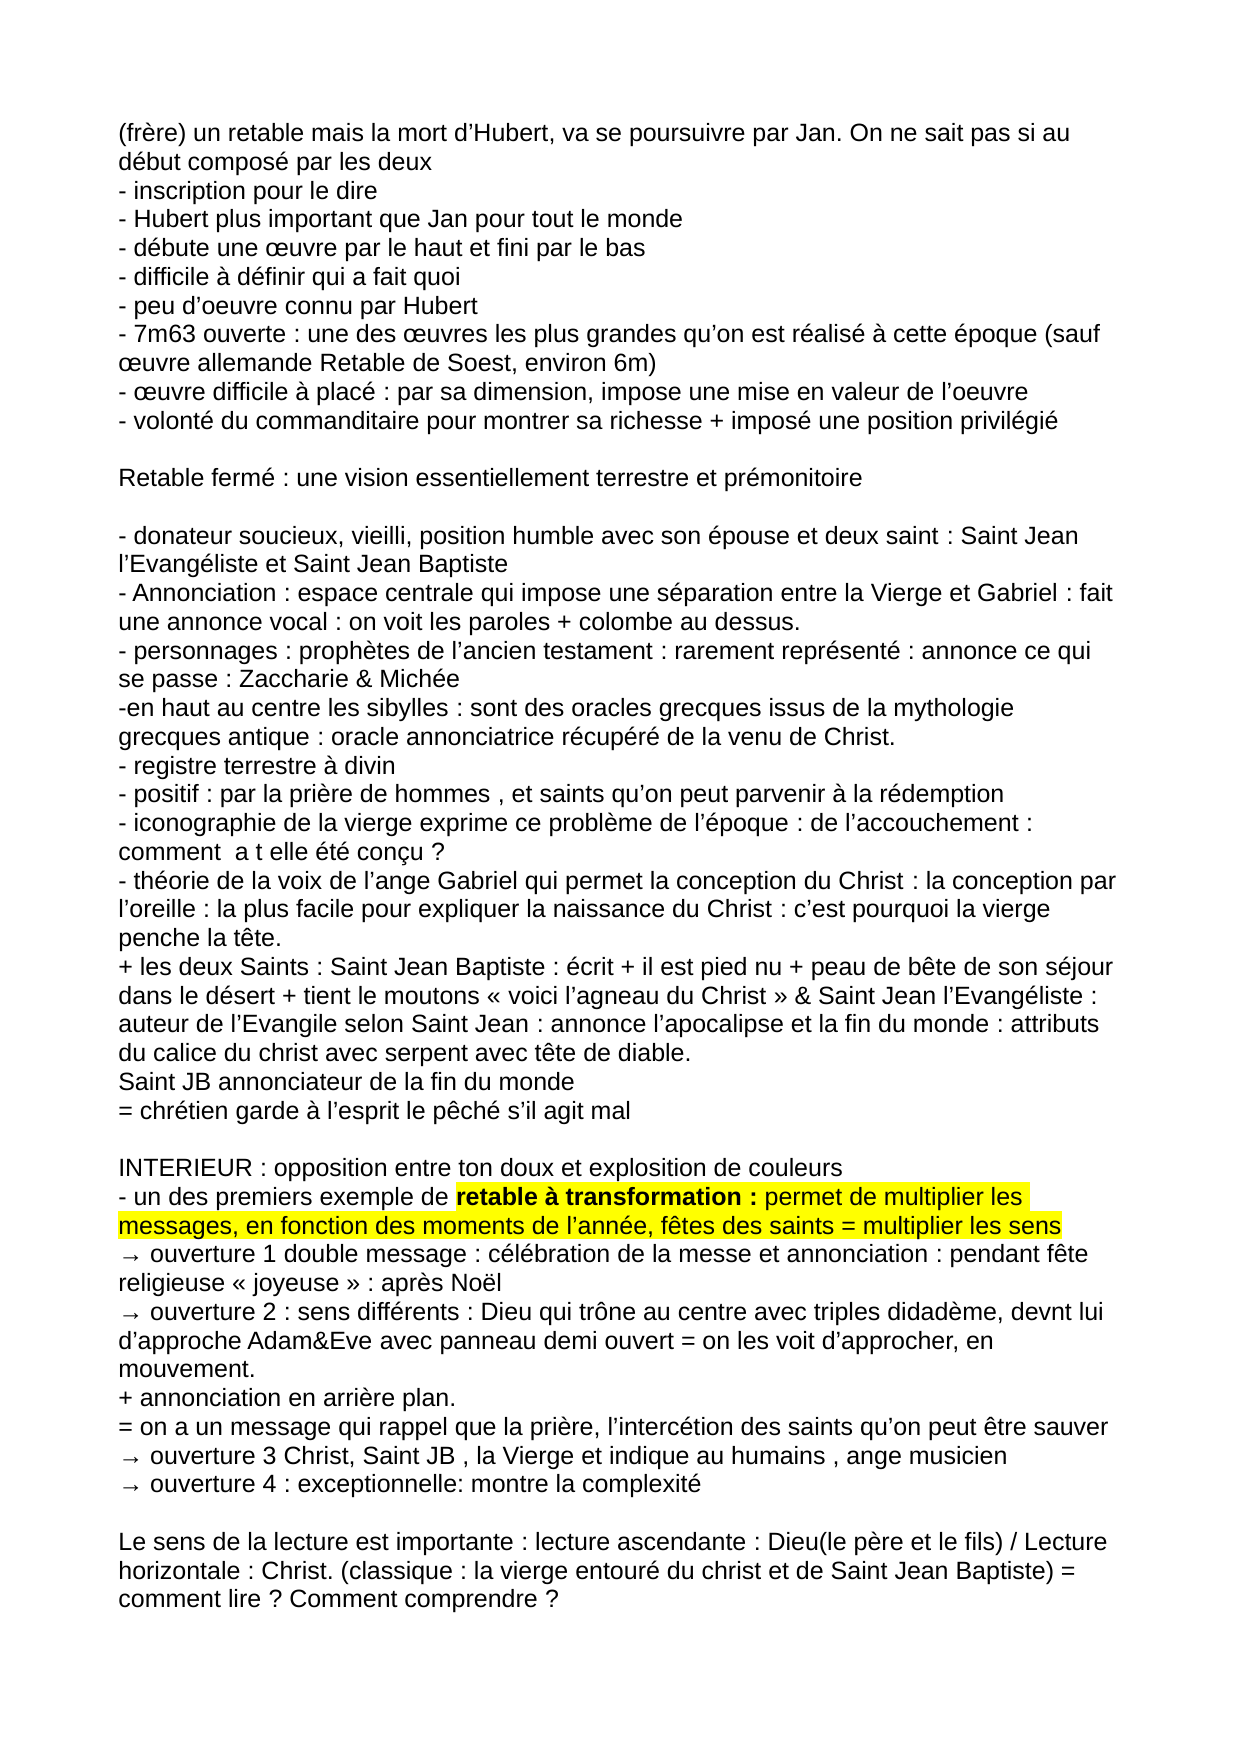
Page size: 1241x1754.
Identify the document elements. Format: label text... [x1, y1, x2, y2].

text - inscription pour le dire [118, 176, 1122, 204]
text - 7m63 ouverte : une des œuvres les plus grandes qu’on est réalisé à cette époque (sauf œuvre allemande Retable de Soest, environ 6m) [118, 319, 1122, 377]
text - Hubert plus important que Jan pour tout le monde [118, 204, 1122, 233]
text INTERIEUR : opposition entre ton doux et explosition de couleurs [118, 1153, 1122, 1182]
text - iconographie de la vierge exprime ce problème de l’époque : de l’accouchement : comment a t elle été conçu ? [118, 808, 1122, 866]
text - un des premiers exemple de retable à transformation : permet de multiplier les messages, en fonction des moments de l’année, fêtes des saints = multiplier les sens [118, 1182, 1122, 1239]
text -en haut au centre les sibylles : sont des oracles grecques issus de la mythologie grecques antique : oracle annonciatrice récupéré de la venu de Christ. [118, 693, 1122, 751]
text - débute une œuvre par le haut et fini par le bas [118, 233, 1122, 262]
text - peu d’oeuvre connu par Hubert [118, 291, 1122, 319]
text = on a un message qui rappel que la prière, l’intercétion des saints qu’on peut être sauver [118, 1412, 1122, 1441]
text - donateur soucieux, vieilli, position humble avec son épouse et deux saint : Saint Jean l’Evangéliste et Saint Jean Baptiste [118, 521, 1122, 578]
text - théorie de la voix de l’ange Gabriel qui permet la conception du Christ : la conception par l’oreille : la plus facile pour expliquer la naissance du Christ : c’est pourquoi la vierge penche la tête. [118, 866, 1122, 952]
text - difficile à définir qui a fait quoi [118, 262, 1122, 291]
text = chrétien garde à l’esprit le pêché s’il agit mal [118, 1096, 1122, 1124]
text - registre terrestre à divin [118, 751, 1122, 779]
text Retable fermé : une vision essentiellement terrestre et prémonitoire [118, 463, 1122, 492]
text → ouverture 2 : sens différents : Dieu qui trône au centre avec triples didadème, devnt lui d’approche Adam&Eve avec panneau demi ouvert = on les voit d’approcher, en mouvement. [118, 1297, 1122, 1383]
text - Annonciation : espace centrale qui impose une séparation entre la Vierge et Gabriel : fait une annonce vocal : on voit les paroles + colombe au dessus. [118, 578, 1122, 636]
text + annonciation en arrière plan. [118, 1383, 1122, 1412]
text - personnages : prophètes de l’ancien testament : rarement représenté : annonce ce qui se passe : Zaccharie & Michée [118, 636, 1122, 693]
text + les deux Saints : Saint Jean Baptiste : écrit + il est pied nu + peau de bête de son séjour dans le désert + tient le moutons « voici l’agneau du Christ » & Saint Jean l’Evangéliste : auteur de l’Evangile selon Saint Jean : annonce l’apocalipse et la fin du monde : attributs du calice du christ avec serpent avec tête de diable. [118, 952, 1122, 1067]
text - positif : par la prière de hommes , et saints qu’on peut parvenir à la rédemption [118, 779, 1122, 808]
text → ouverture 1 double message : célébration de la messe et annonciation : pendant fête religieuse « joyeuse » : après Noël [118, 1239, 1122, 1297]
text → ouverture 3 Christ, Saint JB , la Vierge et indique au humains , ange musicien [118, 1441, 1122, 1469]
text Le sens de la lecture est importante : lecture ascendante : Dieu(le père et le fils) / Lecture horizontale : Christ. (classique : la vierge entouré du christ et de Saint Jean Baptiste) = comment lire ? Comment comprendre ? [118, 1527, 1122, 1613]
text - œuvre difficile à placé : par sa dimension, impose une mise en valeur de l’oeuvre [118, 377, 1122, 406]
text Saint JB annonciateur de la fin du monde [118, 1067, 1122, 1096]
text - volonté du commanditaire pour montrer sa richesse + imposé une position privilégié [118, 406, 1122, 434]
text → ouverture 4 : exceptionnelle: montre la complexité [118, 1469, 1122, 1498]
text (frère) un retable mais la mort d’Hubert, va se poursuivre par Jan. On ne sait pas si au début composé par les deux [118, 118, 1122, 176]
